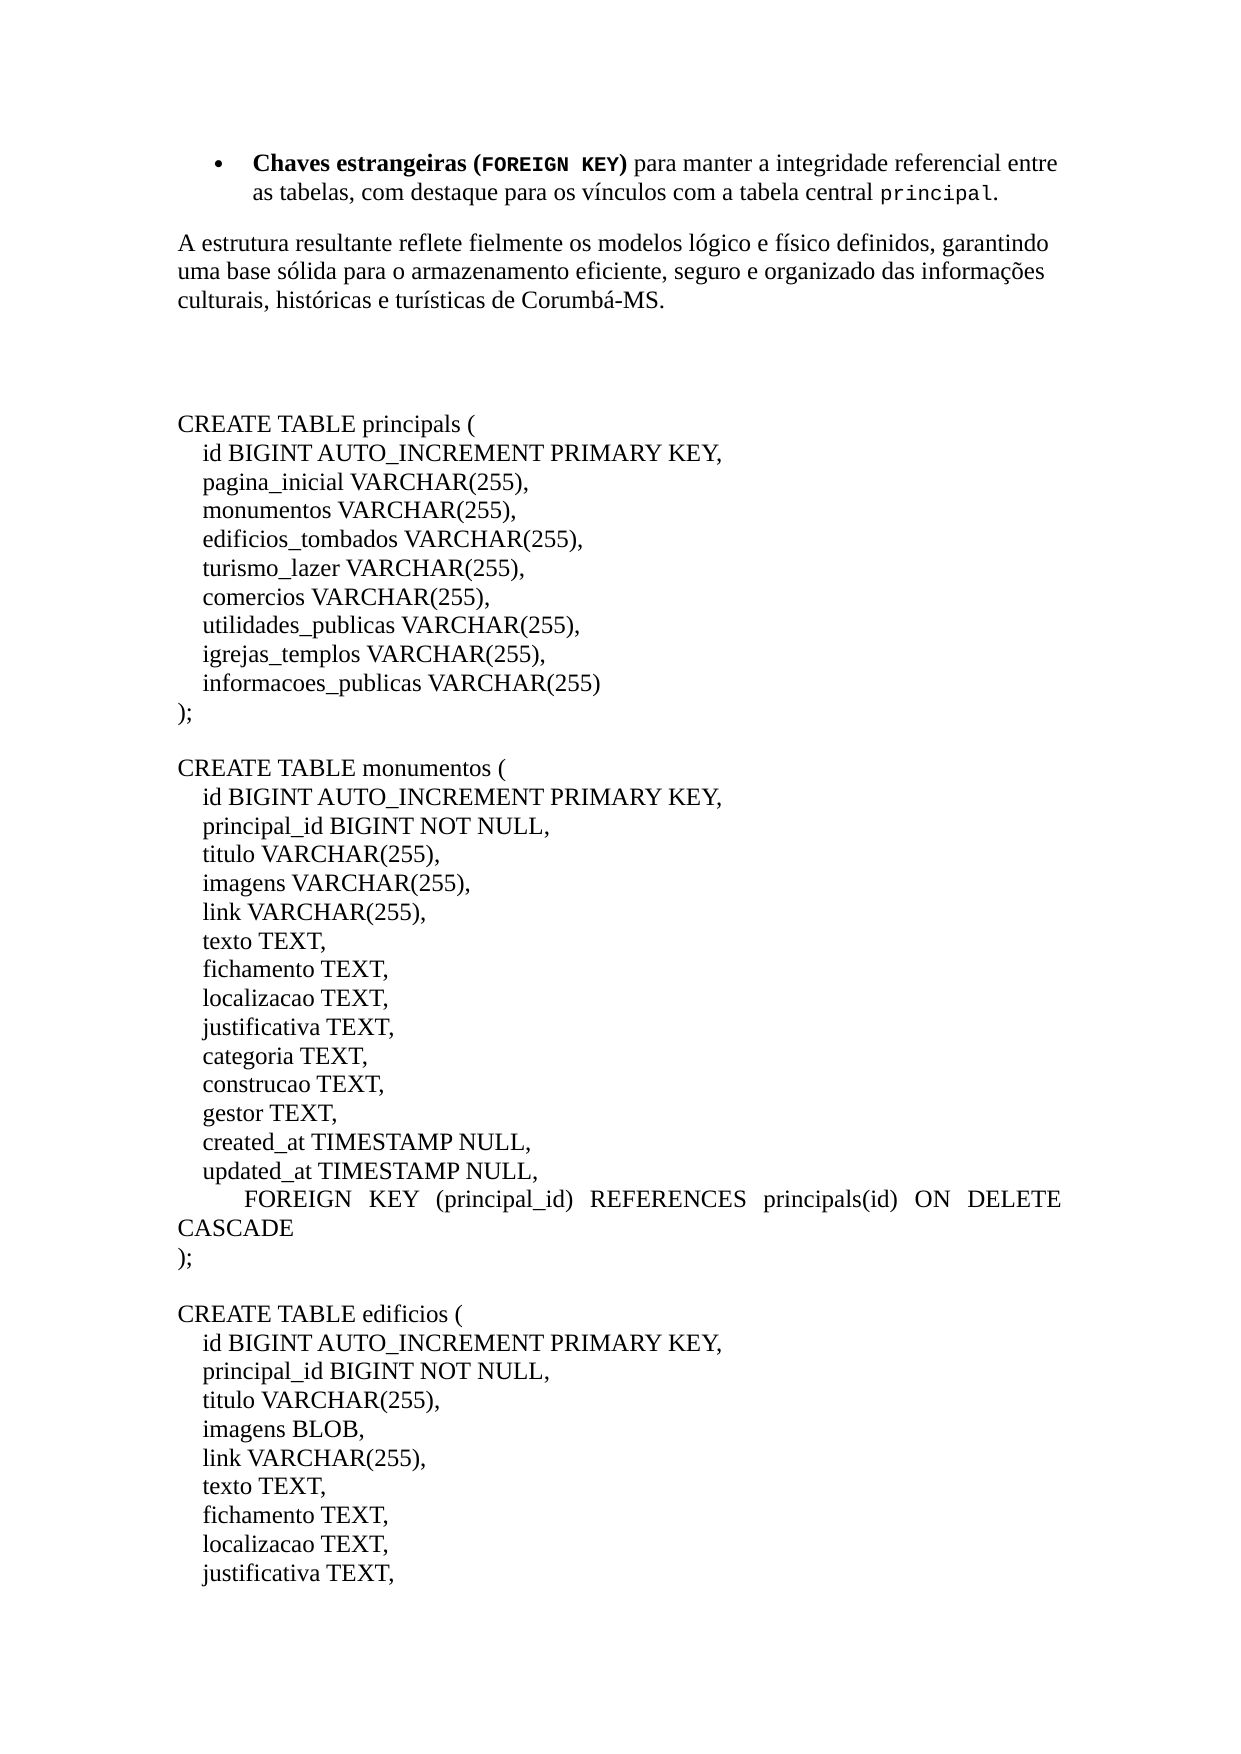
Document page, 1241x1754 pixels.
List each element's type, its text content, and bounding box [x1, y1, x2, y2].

text FOREIGN KEY (principal_id) REFERENCES principals(id) ON DELETE CASCADE [177, 1184, 1063, 1242]
text fichamento TEXT, [177, 1500, 1063, 1529]
text utilidades_publicas VARCHAR(255), [177, 610, 1063, 639]
text comercios VARCHAR(255), [177, 582, 1063, 610]
text texto TEXT, [177, 1471, 1063, 1500]
text titulo VARCHAR(255), [177, 839, 1063, 868]
text informacoes_publicas VARCHAR(255) [177, 668, 1063, 697]
text justificativa TEXT, [177, 1012, 1063, 1041]
text CREATE TABLE edificios ( [177, 1299, 1063, 1328]
text localizacao TEXT, [177, 983, 1063, 1012]
text principal_id BIGINT NOT NULL, [177, 1356, 1063, 1385]
text id BIGINT AUTO_INCREMENT PRIMARY KEY, [177, 438, 1063, 467]
text categoria TEXT, [177, 1041, 1063, 1069]
text CREATE TABLE principals ( [177, 409, 1063, 438]
list Chaves estrangeiras (FOREIGN KEY) para manter a integridade referencial entre as tabelas, com destaque para os vínculos com a tabela central principal. [215, 148, 1063, 207]
text imagens BLOB, [177, 1414, 1063, 1443]
text ); [177, 697, 1063, 725]
text ); [177, 1242, 1063, 1271]
text id BIGINT AUTO_INCREMENT PRIMARY KEY, [177, 782, 1063, 811]
text id BIGINT AUTO_INCREMENT PRIMARY KEY, [177, 1328, 1063, 1356]
text texto TEXT, [177, 926, 1063, 954]
text link VARCHAR(255), [177, 897, 1063, 926]
text pagina_inicial VARCHAR(255), [177, 467, 1063, 495]
text igrejas_templos VARCHAR(255), [177, 639, 1063, 668]
text CREATE TABLE monumentos ( [177, 753, 1063, 782]
text construcao TEXT, [177, 1069, 1063, 1098]
text titulo VARCHAR(255), [177, 1385, 1063, 1414]
text A estrutura resultante reflete fielmente os modelos lógico e físico definidos, garantindo uma base sólida para o armazenamento eficiente, seguro e organizado das informações culturais, históricas e turísticas de Corumbá-MS. [177, 228, 1063, 314]
text link VARCHAR(255), [177, 1443, 1063, 1471]
text justificativa TEXT, [177, 1558, 1063, 1586]
text gestor TEXT, [177, 1098, 1063, 1127]
text principal_id BIGINT NOT NULL, [177, 811, 1063, 839]
text edificios_tombados VARCHAR(255), [177, 524, 1063, 553]
text monumentos VARCHAR(255), [177, 495, 1063, 524]
text fichamento TEXT, [177, 954, 1063, 983]
text imagens VARCHAR(255), [177, 868, 1063, 897]
text created_at TIMESTAMP NULL, [177, 1127, 1063, 1156]
text localizacao TEXT, [177, 1529, 1063, 1558]
text updated_at TIMESTAMP NULL, [177, 1156, 1063, 1184]
text turismo_lazer VARCHAR(255), [177, 553, 1063, 582]
